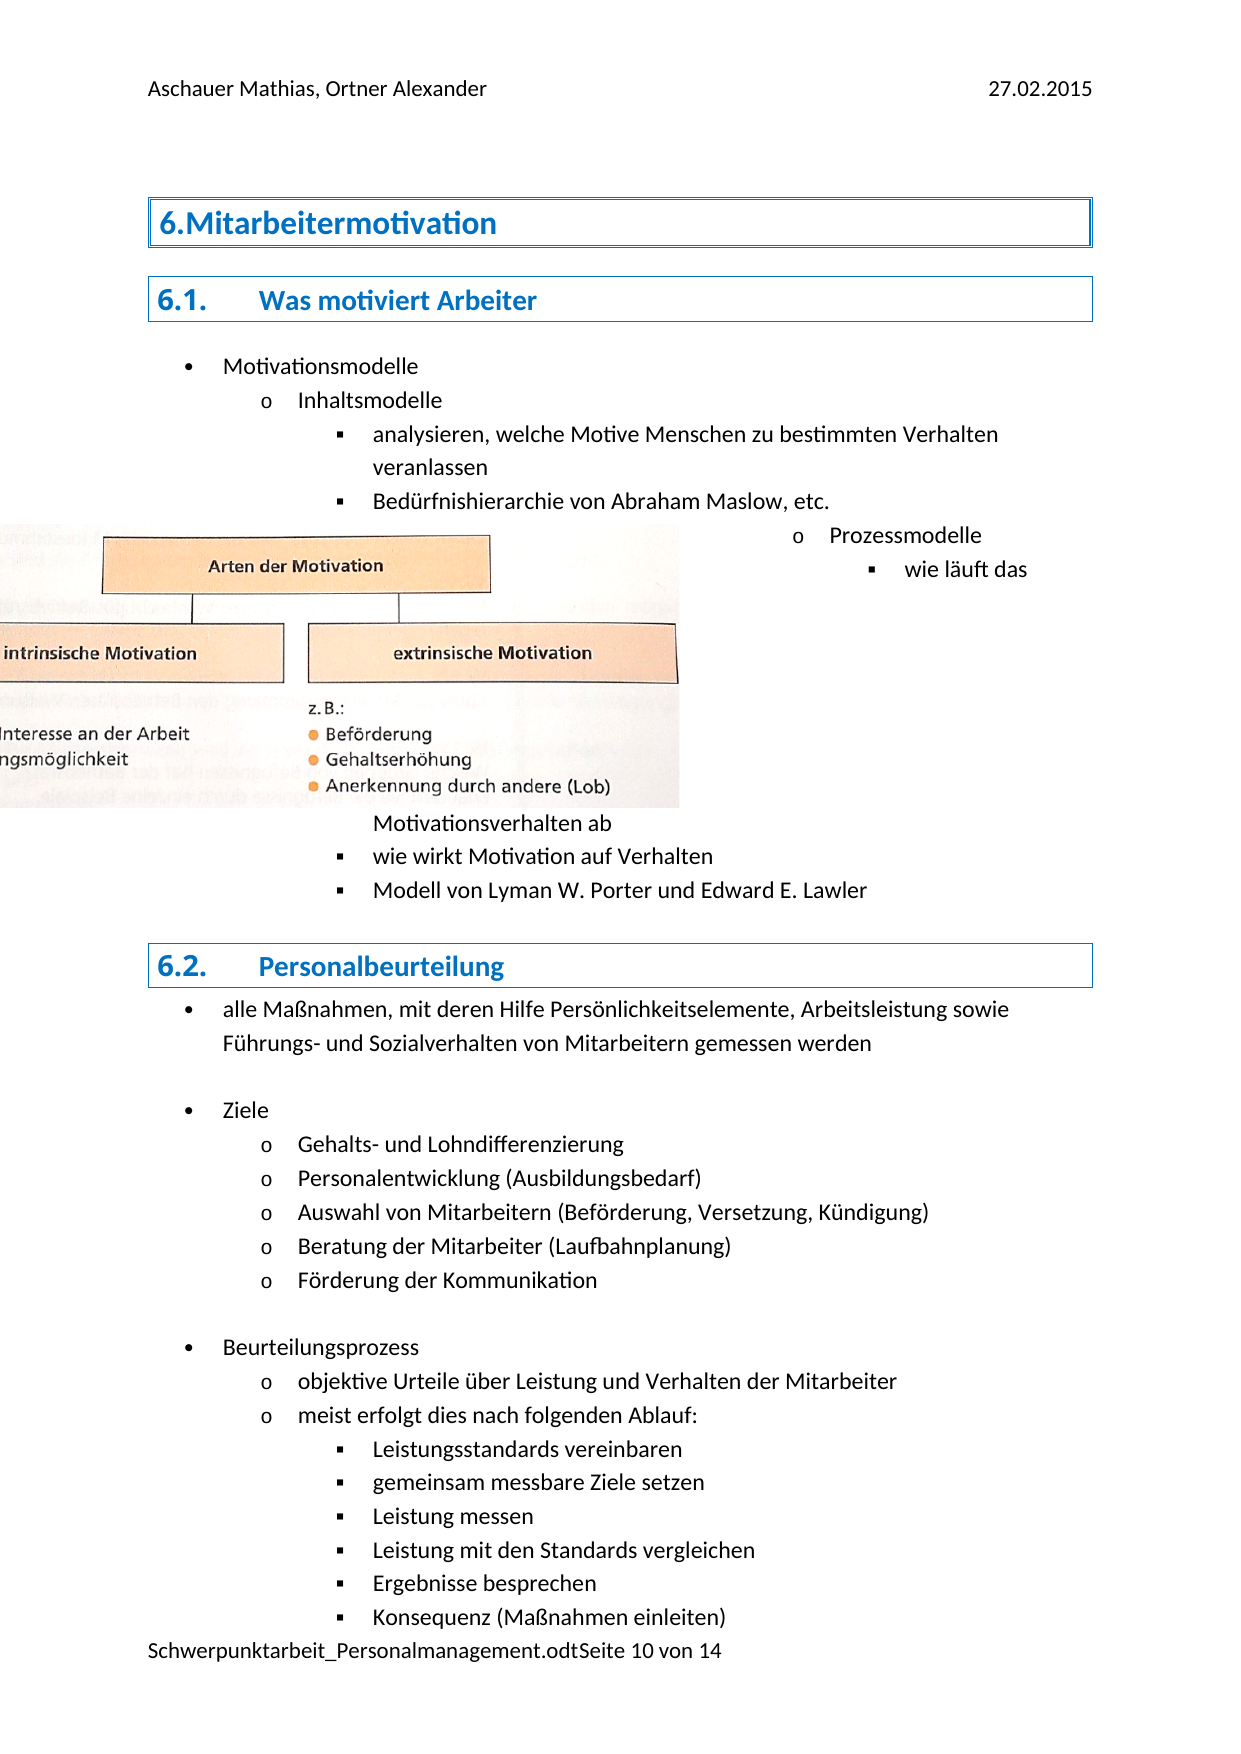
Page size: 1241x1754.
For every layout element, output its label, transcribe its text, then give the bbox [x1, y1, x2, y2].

list Personalbeurteilung [149, 944, 1092, 987]
list Mitarbeitermotivation [151, 200, 1089, 245]
list Ergebnisse besprechen [335, 1568, 1093, 1598]
list Gehalts- und Lohndifferenzierung [260, 1129, 1093, 1158]
list Beurteilungsprozess [185, 1332, 1093, 1362]
list wie wirkt Motivation auf Verhalten [335, 841, 1093, 871]
list Motivationsmodelle [185, 351, 1093, 381]
list alle Maßnahmen, mit deren Hilfe Persönlichkeitselemente, Arbeitsleistung sowie Führungs- und Sozialverhalten von Mitarbeitern gemessen werden [185, 994, 1093, 1057]
list Bedürfnishierarchie von Abraham Maslow, etc. [335, 486, 1093, 515]
list Leistungsstandards vereinbaren [335, 1434, 1093, 1463]
list Inhaltsmodelle [260, 385, 1093, 414]
list meist erfolgt dies nach folgenden Ablauf: [260, 1400, 1093, 1429]
list Leistung mit den Standards vergleichen [335, 1535, 1093, 1564]
list Prozessmodelle [260, 520, 1093, 549]
list Konsequenz (Maßnahmen einleiten) [335, 1602, 1093, 1631]
list wie läuft das Motivationsverhalten ab [335, 554, 1093, 837]
list analysieren, welche Motive Menschen zu bestimmten Verhalten veranlassen [335, 419, 1093, 482]
list Förderung der Kommunikation [260, 1265, 1093, 1294]
list Modell von Lyman W. Porter und Edward E. Lawler [335, 875, 1093, 904]
list Beratung der Mitarbeiter (Laufbahnplanung) [260, 1231, 1093, 1260]
list Leistung messen [335, 1501, 1093, 1530]
list Ziele [185, 1095, 1093, 1124]
list Auswahl von Mitarbeitern (Beförderung, Versetzung, Kündigung) [260, 1197, 1093, 1226]
list objektive Urteile über Leistung und Verhalten der Mitarbeiter [260, 1366, 1093, 1396]
list gemeinsam messbare Ziele setzen [335, 1467, 1093, 1497]
list Personalentwicklung (Ausbildungsbedarf) [260, 1163, 1093, 1192]
list Was motiviert Arbeiter [149, 277, 1092, 321]
